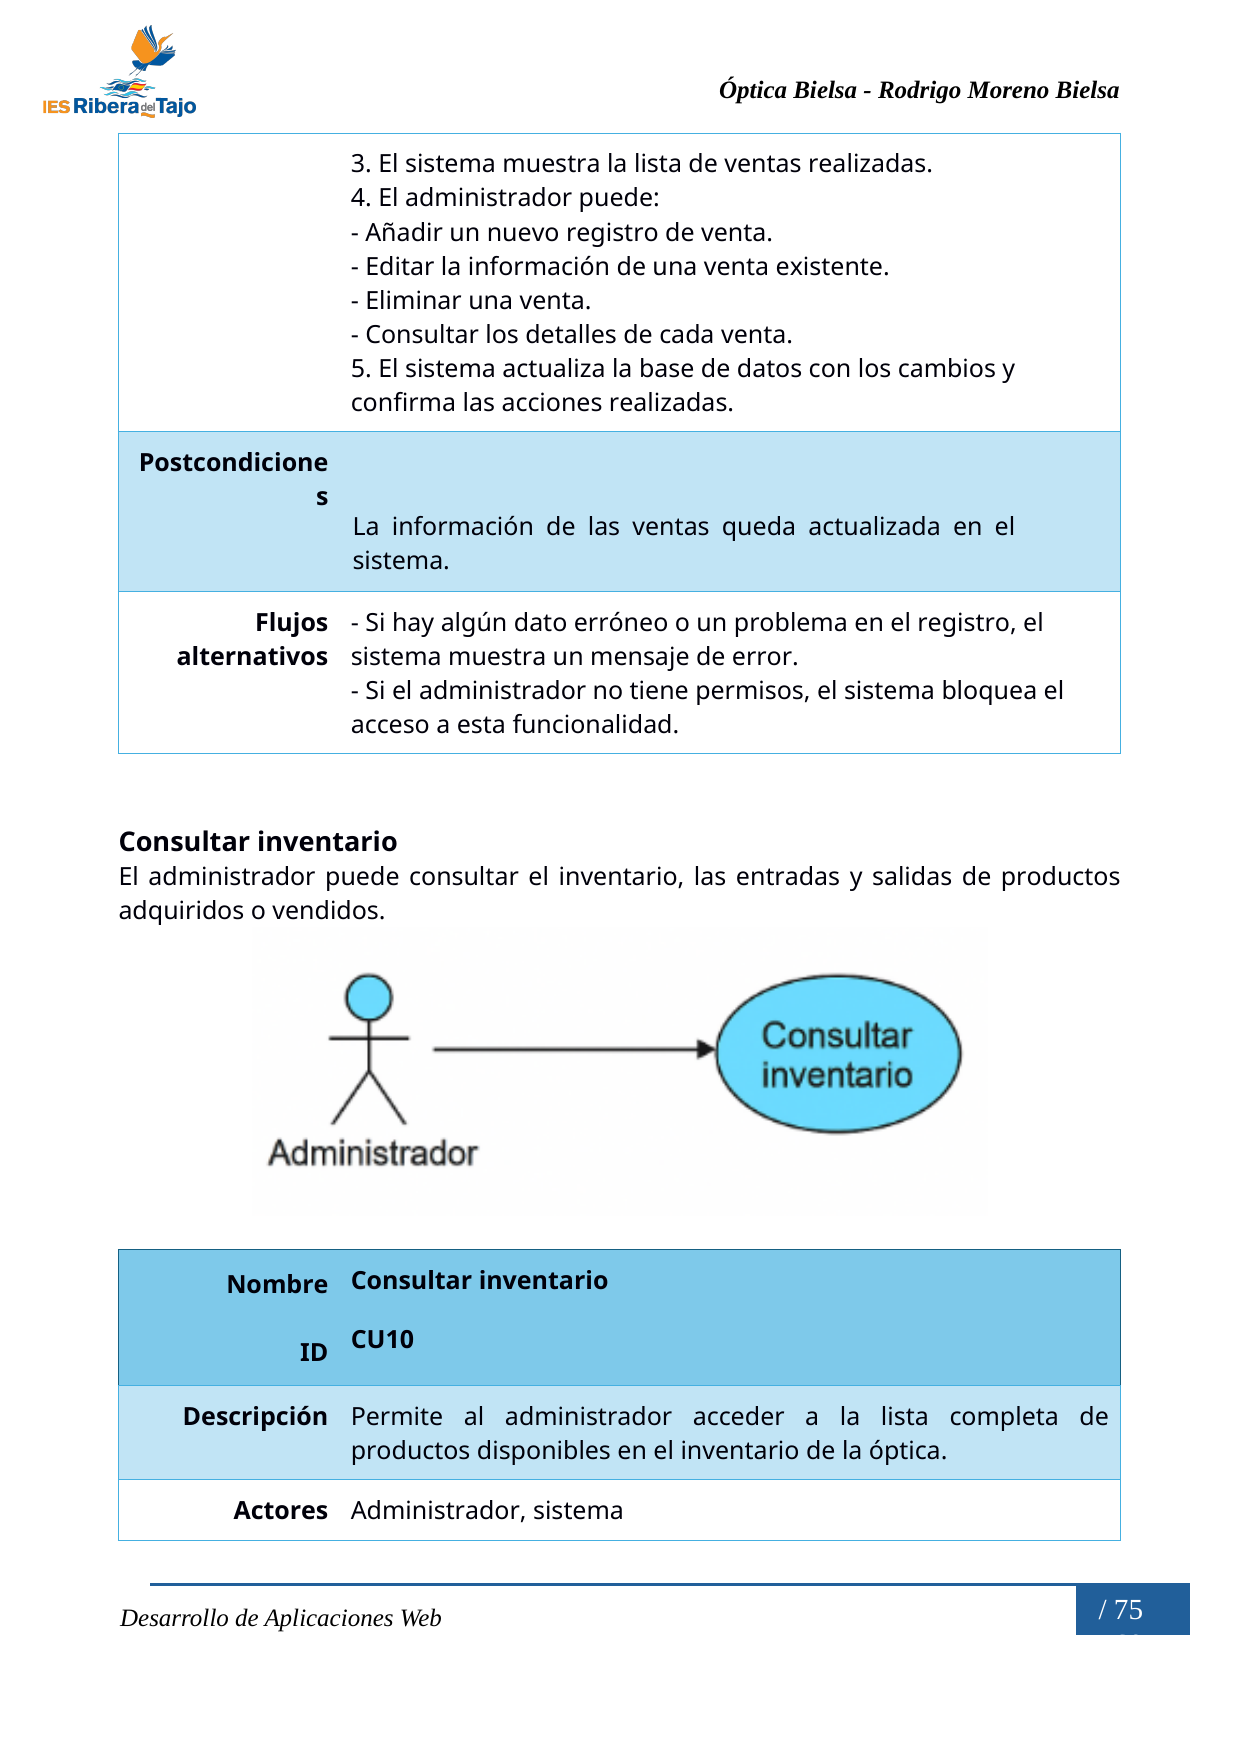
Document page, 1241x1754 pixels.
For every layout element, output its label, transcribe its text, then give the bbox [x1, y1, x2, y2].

table_cell Postcondiciones [119, 432, 339, 591]
table_header [351, 432, 361, 494]
table_cell 3. El sistema muestra la lista de ventas realizadas. 4. El administrador puede: - Añadir un nuevo registro de venta. - Editar la información de una venta existente. - Eliminar una venta. - Consultar los detalles de cada venta. 5. El sistema actualiza la base de datos con los cambios y confirma las acciones realizadas. [339, 134, 1120, 431]
table_cell - Si hay algún dato erróneo o un problema en el registro, el sistema muestra un mensaje de error. - Si el administrador no tiene permisos, el sistema bloquea el acceso a esta funcionalidad. [339, 592, 1120, 753]
table_cell Flujos alternativos [119, 592, 339, 753]
table_header Consultar inventario CU10 [339, 1250, 1120, 1385]
table_cell [119, 134, 339, 431]
table_cell Administrador, sistema [339, 1480, 1120, 1539]
table_header La información de las ventas queda actualizada en el sistema. [351, 494, 1018, 591]
table_cell [339, 432, 351, 591]
table_cell [361, 432, 1120, 591]
text El administrador puede consultar el inventario, las entradas y salidas de productos adquiridos o vendidos. [118, 859, 1122, 927]
table_cell Descripción [119, 1386, 339, 1479]
table_cell Permite al administrador acceder a la lista completa de productos disponibles en el inventario de la óptica. [339, 1386, 1120, 1479]
table_cell Actores [119, 1480, 339, 1539]
text Consultar inventario [118, 822, 1122, 859]
table_header Nombre ID [119, 1250, 339, 1385]
